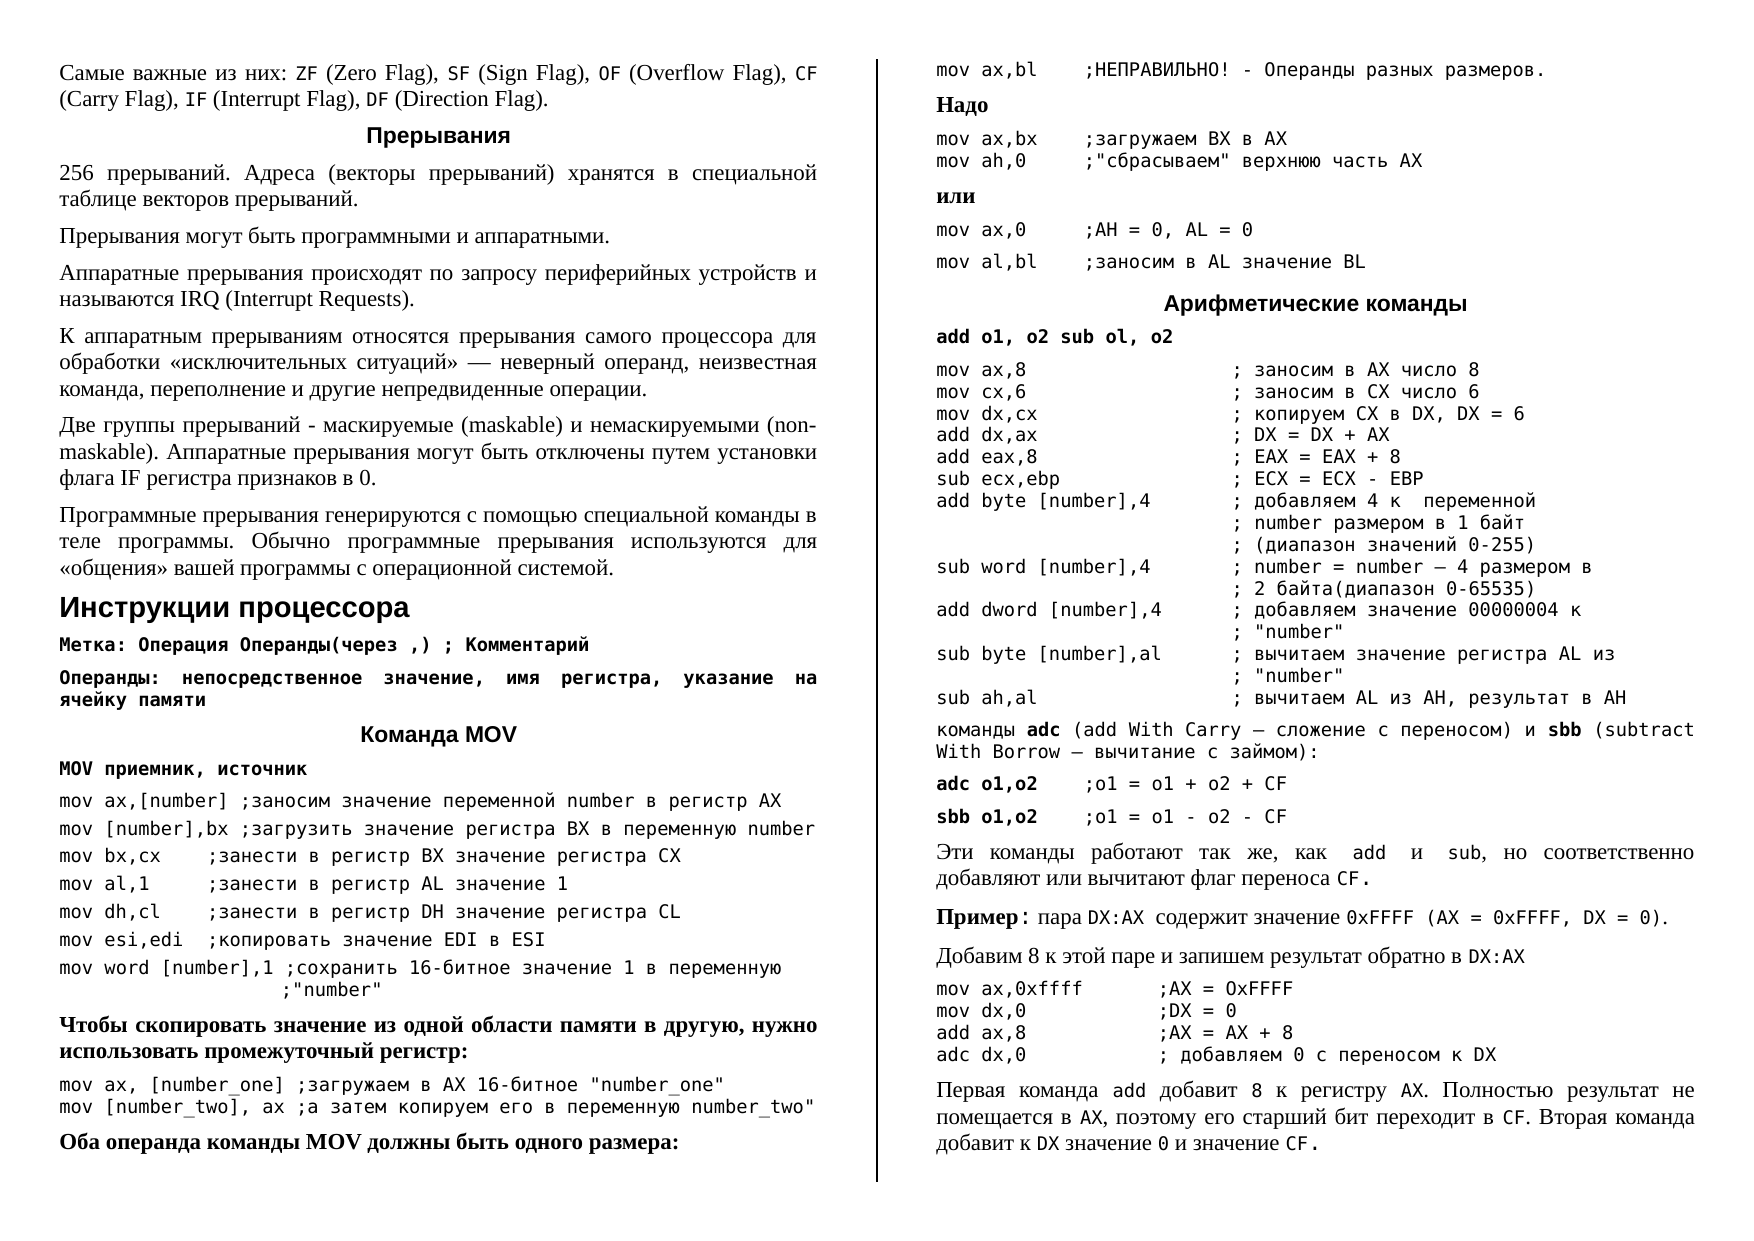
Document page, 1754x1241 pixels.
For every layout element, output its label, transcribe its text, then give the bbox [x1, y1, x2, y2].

text команды adc (add With Carry — сложение с переносом) и sbb (subtract With Borrow — вычитание с займом): [936, 719, 1695, 763]
text sub ecx,ebp ; ECX = ECX - EBP [936, 468, 1695, 490]
text mov ах,0xffff ;АХ = OxFFFF [936, 978, 1695, 1000]
text Оба операнда команды MOV должны быть одного размера: [59, 1128, 818, 1154]
text sub ah,al ; вычитаем AL из АН, результат в АН [936, 687, 1695, 709]
text mov ах,bl ;НЕПРАВИЛЬНО! - Операнды разных размеров. [936, 59, 1695, 81]
text Чтобы скопировать значение из одной области памяти в другую, нужно использовать промежуточный регистр: [59, 1011, 818, 1064]
text ; "number" [936, 665, 1695, 687]
text mov [number],bx ;загрузить значение регистра ВХ в переменную number [59, 818, 818, 839]
text ; (диапазон значений 0-255) [936, 534, 1695, 556]
text mov ах,[number] ;заносим значение переменной number в регистр АХ [59, 790, 818, 812]
text mov dx,cx ; копируем СХ в DX, DX = 6 [936, 403, 1695, 424]
text adc dx,0 ; добавляем 0 с переносом к DX [936, 1044, 1695, 1066]
text Инструкции процессора [59, 590, 818, 624]
text Прерывания [59, 122, 818, 148]
text adc о1,о2 ;о1 = о1 + о2 + CF [936, 773, 1695, 795]
text Команда MOV [59, 721, 818, 747]
text add dx,ах ; DX = DX + АХ [936, 424, 1695, 446]
text Эти команды работают так же, как add и sub, но соответственно добавляют или вычитают флаг переноса CF. [936, 838, 1695, 893]
text mov [number_two], ах ;а затем копируем его в переменную number_two" [59, 1096, 818, 1118]
text mov word [number],1 ;сохранить 16-битное значение 1 в переменную [59, 957, 818, 979]
text Добавим 8 к этой паре и запишем результат обратно в DX:AX [936, 942, 1695, 968]
text Арифметические команды [936, 290, 1695, 316]
text mov cx,6 ; заносим в СХ число 6 [936, 381, 1695, 403]
text mov dx,0 ;DX = 0 [936, 1000, 1695, 1022]
text К аппаратным прерываниям относятся прерывания самого процессора для обработки «исключительных ситуаций» — неверный операнд, неизвестная команда, переполнение и другие непредвиденные операции. [59, 322, 818, 401]
text Пример: пара DX:AX содержит значение 0xFFFF (АХ = 0xFFFF, DX = 0). [936, 903, 1695, 931]
text mov dh,cl ;занести в регистр DH значение регистра CL [59, 901, 818, 923]
text mov ah,0 ;"сбрасываем" верхнюю часть АХ [936, 150, 1695, 172]
text sbb о1,о2 ;о1 = о1 - о2 - CF [936, 806, 1695, 828]
text mov esi,edi ;копировать значение EDI в ESI [59, 929, 818, 951]
text MOV приемник, источник [59, 758, 818, 779]
text Надо [936, 91, 1695, 118]
text ;"number" [59, 979, 818, 1001]
text Прерывания могут быть программными и аппаратными. [59, 222, 818, 248]
text mov ах,0 ;АН = 0, AL = 0 [936, 219, 1695, 241]
text Операнды: непосредственное значение, имя регистра, указание на ячейку памяти [59, 667, 818, 710]
text mov ах, [number_one] ;загружаем в АХ 16-битное "number_one" [59, 1074, 818, 1096]
text или [936, 182, 1695, 209]
text ; "number" [936, 621, 1695, 643]
text Самые важные из них: ZF (Zero Flag), SF (Sign Flag), OF (Overflow Flag), CF (Carry Flag), IF (Interrupt Flag), DF (Direction Flag). [59, 59, 818, 112]
text mov bx,сx ;занести в регистр ВХ значение регистра СХ [59, 846, 818, 867]
text mov ах,8 ; заносим в АХ число 8 [936, 359, 1695, 381]
text sub byte [number],al ; вычитаем значение регистра AL из [936, 643, 1695, 665]
text add еах,8 ; EAX = EAX + 8 [936, 446, 1695, 468]
text 256 прерываний. Адреса (векторы прерываний) хранятся в специальной таблице векторов прерываний. [59, 159, 818, 212]
text Аппаратные прерывания происходят по запросу периферийных устройств и называются IRQ (Interrupt Requests). [59, 259, 818, 312]
text mov al,bl ;заносим в AL значение BL [936, 251, 1695, 273]
text add о1, о2 sub ol, о2 [936, 327, 1695, 348]
text add dword [number],4 ; добавляем значение 00000004 к [936, 599, 1695, 621]
text Программные прерывания генерируются с помощью специальной команды в теле программы. Обычно программные прерывания используются для «общения» вашей программы с операционной системой. [59, 501, 818, 580]
text Две группы прерываний - маскируемые (maskable) и немаскируемыми (non-maskable). Аппаратные прерывания могут быть отключены путем установки флага IF регистра признаков в 0. [59, 411, 818, 491]
text mov ах,bх ;загружаем ВХ в АХ [936, 128, 1695, 150]
text Метка: Операция Операнды(через ,) ; Комментарий [59, 634, 818, 656]
text sub word [number],4 ; number = number — 4 размером в [936, 556, 1695, 578]
text add ах,8 ;АХ = АХ + 8 [936, 1022, 1695, 1044]
text Первая команда add добавит 8 к регистру АХ. Полностью результат не помещается в АХ, поэтому его старший бит переходит в CF. Вторая команда добавит к DX значение 0 и значение CF. [936, 1076, 1695, 1157]
text mov al,1 ;занести в регистр AL значение 1 [59, 873, 818, 895]
text add byte [number],4 ; добавляем 4 к переменной ; number размером в 1 байт [936, 490, 1695, 534]
text ; 2 байта(диапазон 0-65535) [936, 578, 1695, 599]
